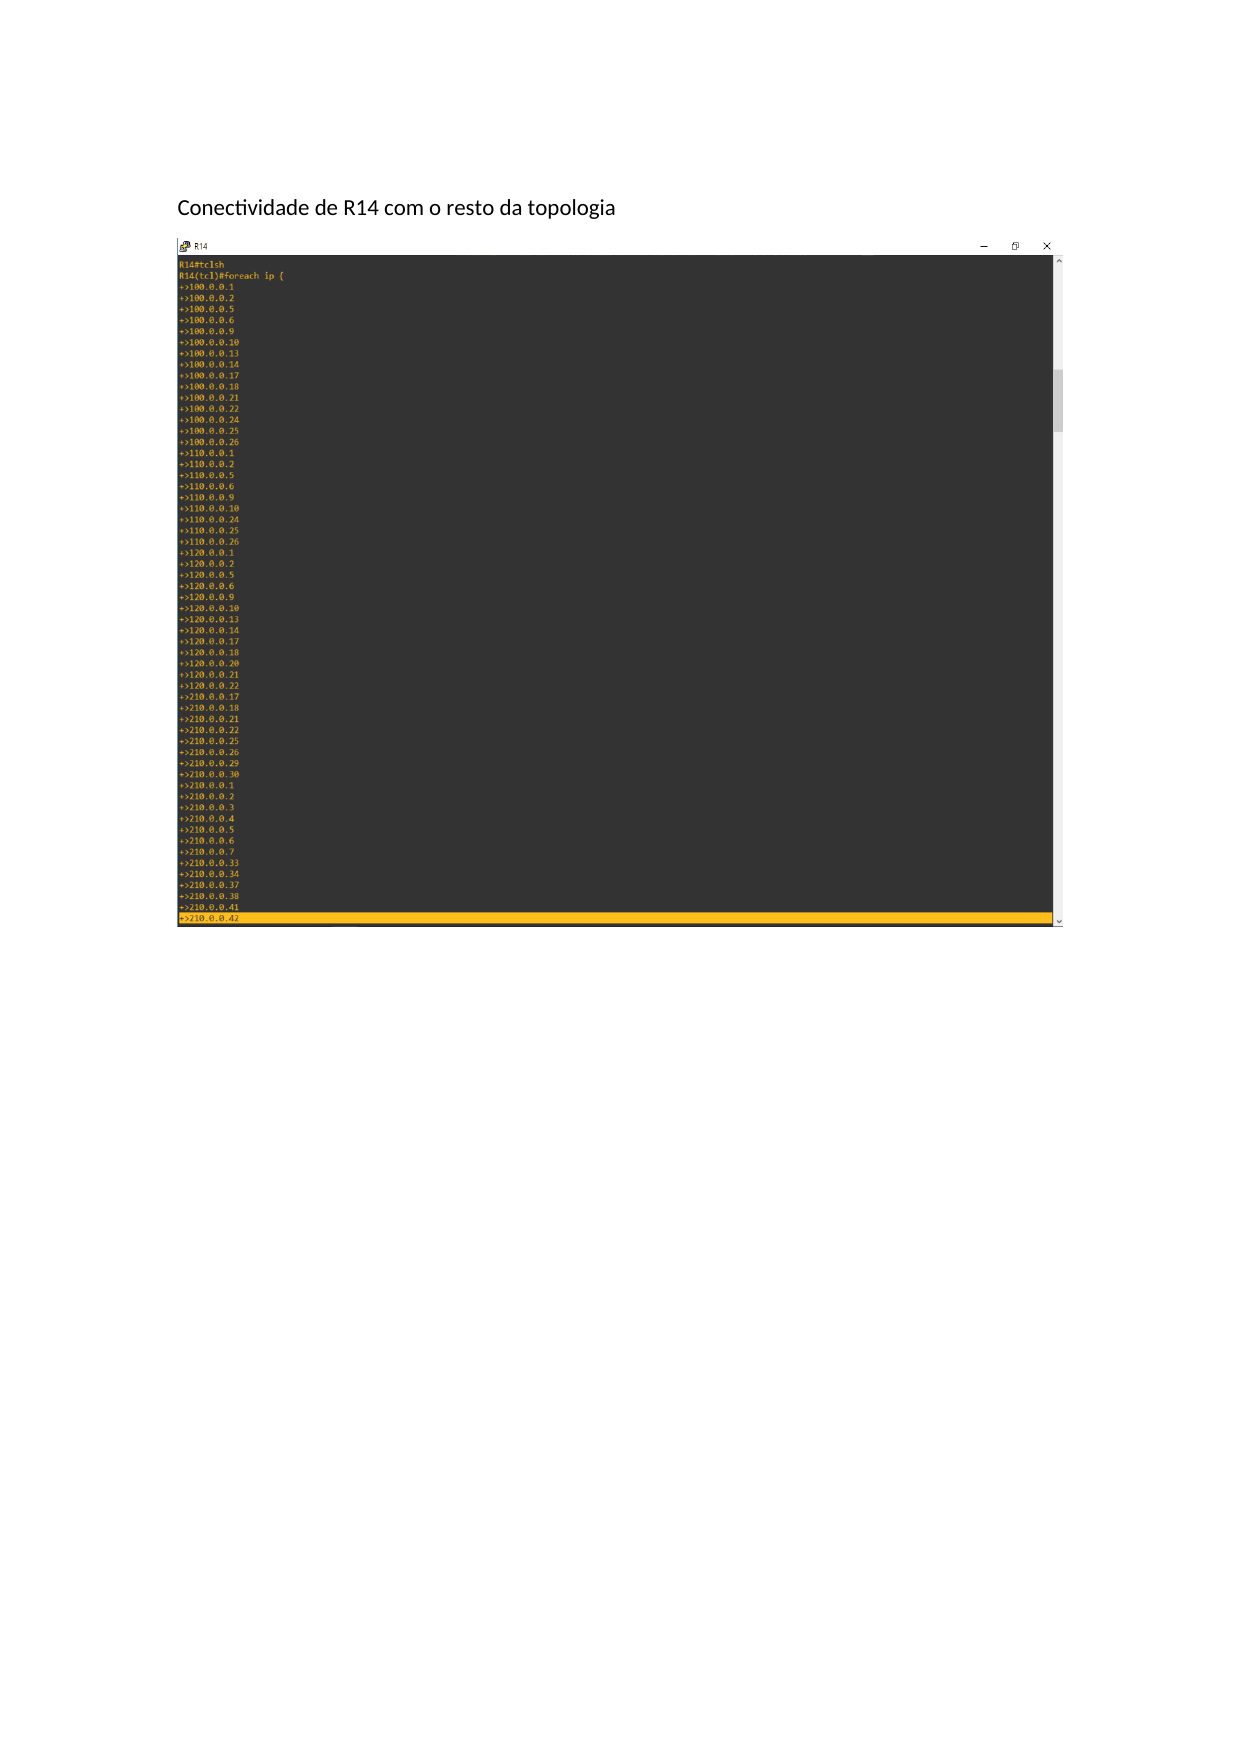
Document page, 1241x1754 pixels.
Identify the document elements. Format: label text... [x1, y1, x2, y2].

text Conectividade de R14 com o resto da topologia [177, 193, 1063, 221]
